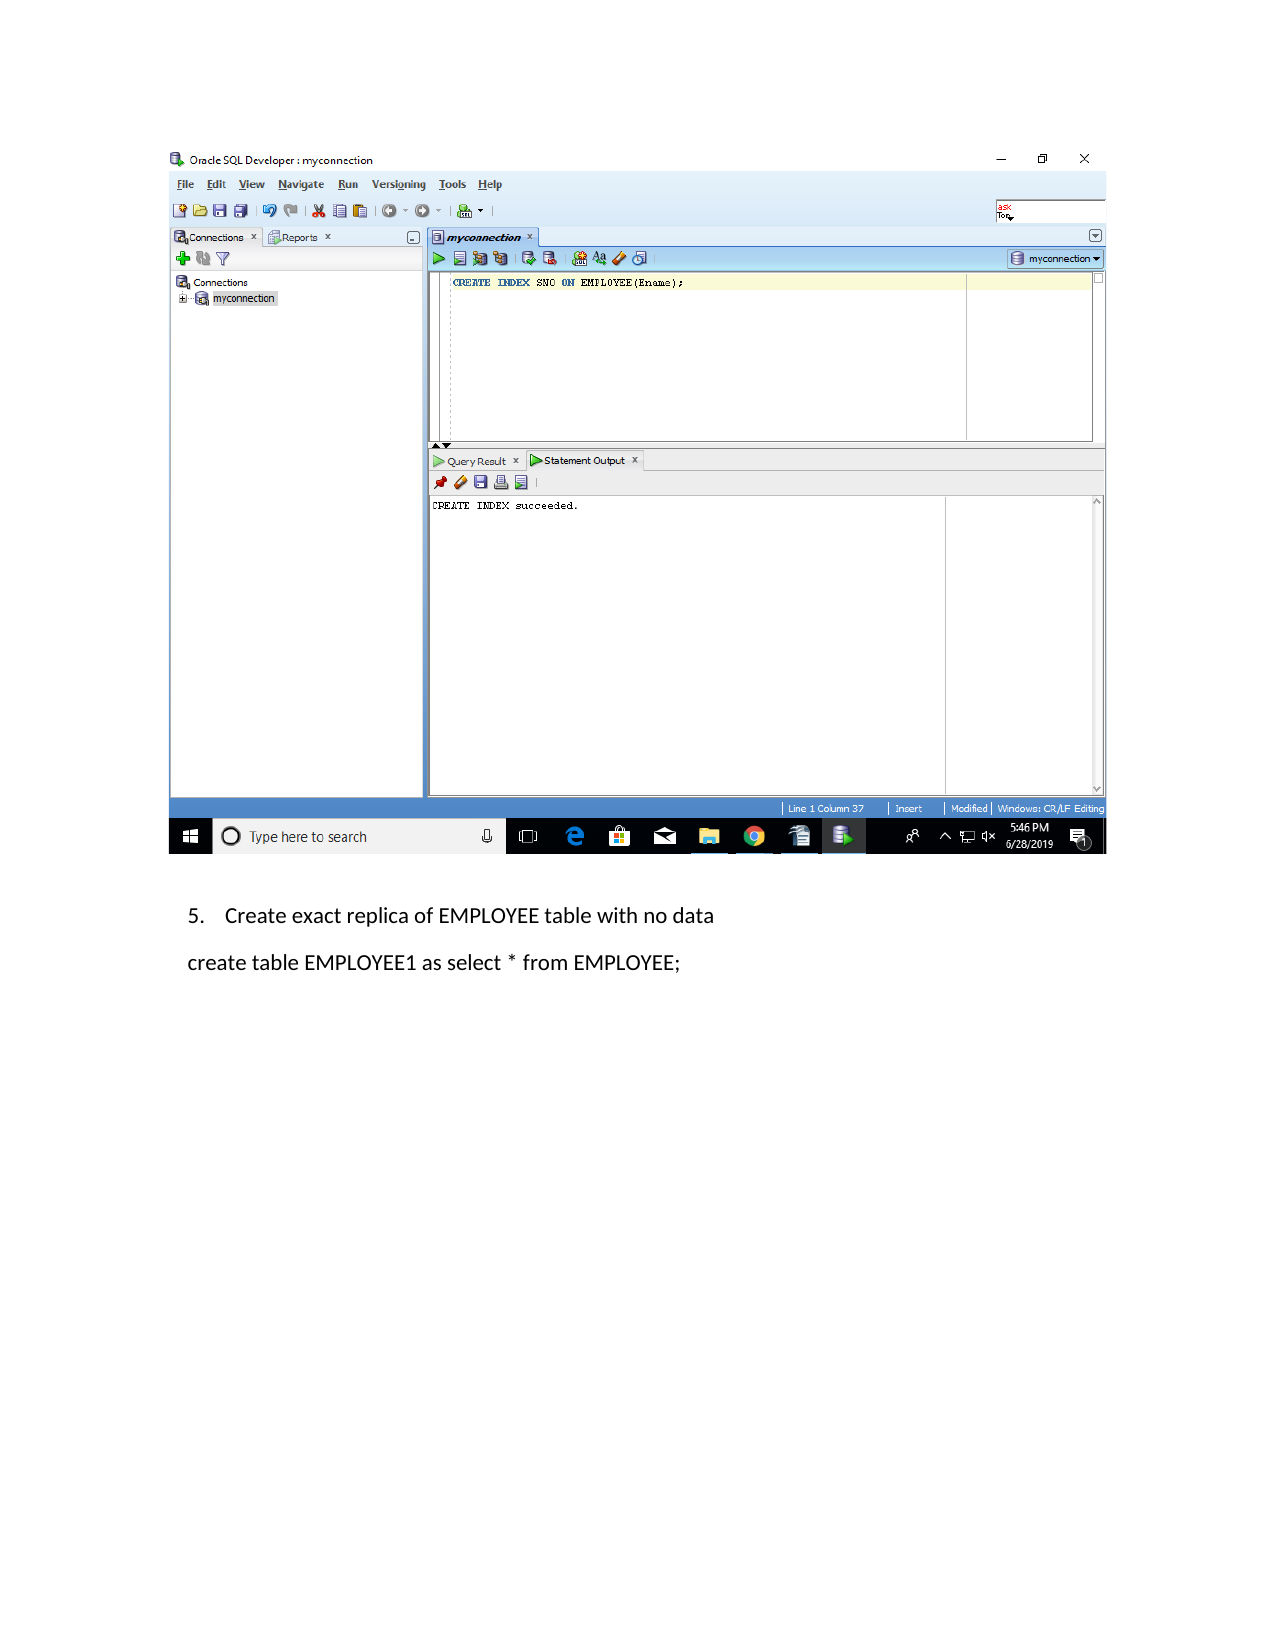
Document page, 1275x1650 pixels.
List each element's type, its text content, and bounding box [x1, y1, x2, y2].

list create table EMPLOYEE1 as select * from EMPLOYEE; [187, 948, 1125, 976]
list Create exact replica of EMPLOYEE table with no data [187, 902, 1125, 929]
picture [168, 150, 1107, 854]
